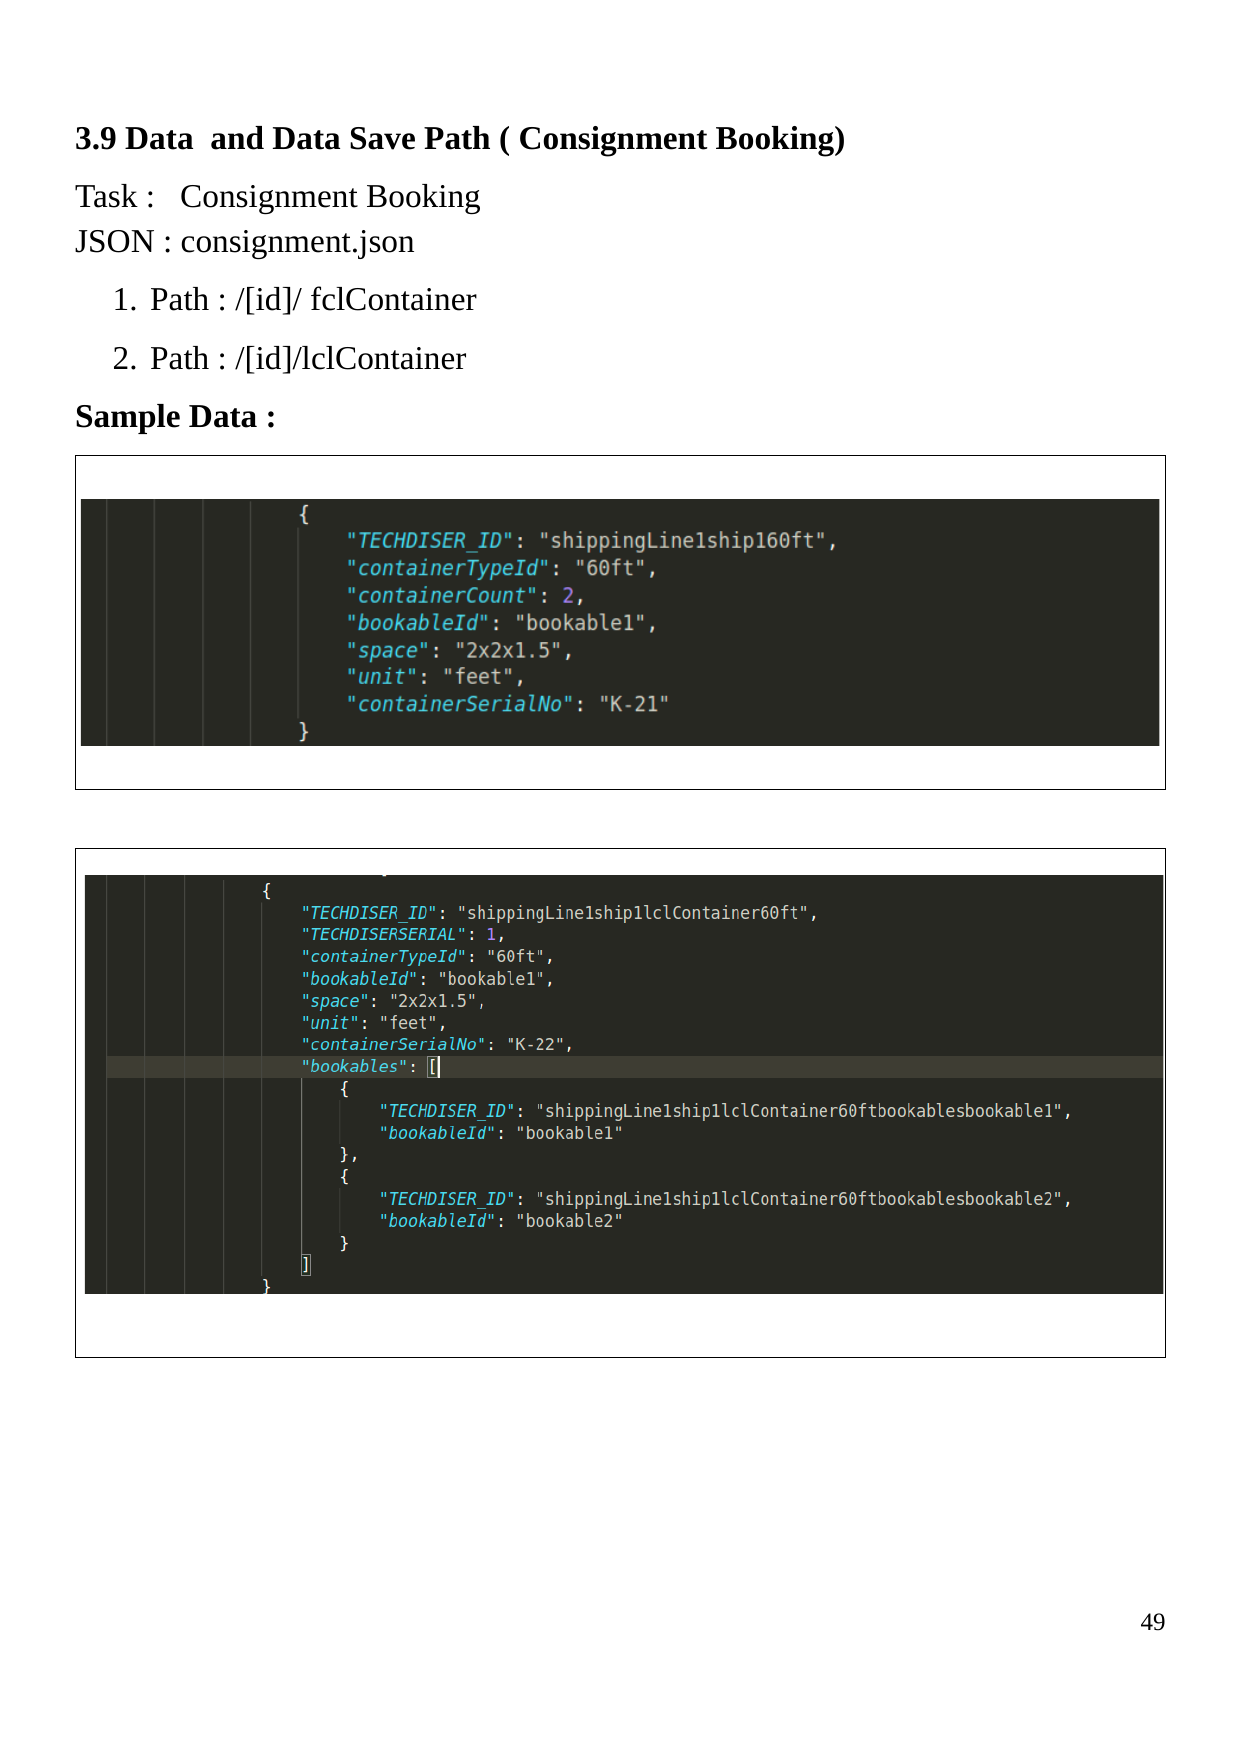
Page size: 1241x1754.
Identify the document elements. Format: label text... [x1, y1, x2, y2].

text Sample Data : [75, 397, 1165, 435]
table_header [76, 849, 1165, 1357]
picture [80, 499, 1160, 746]
picture [84, 875, 1164, 1294]
text 3.9 Data and Data Save Path ( Consignment Booking) [75, 118, 1165, 156]
table_header [76, 456, 1165, 789]
text Task : Consignment Booking [75, 177, 1165, 215]
text JSON : consignment.json [75, 221, 1165, 259]
list Path : /[id]/lclContainer [112, 338, 1165, 376]
list Path : /[id]/ fclContainer [112, 279, 1165, 318]
